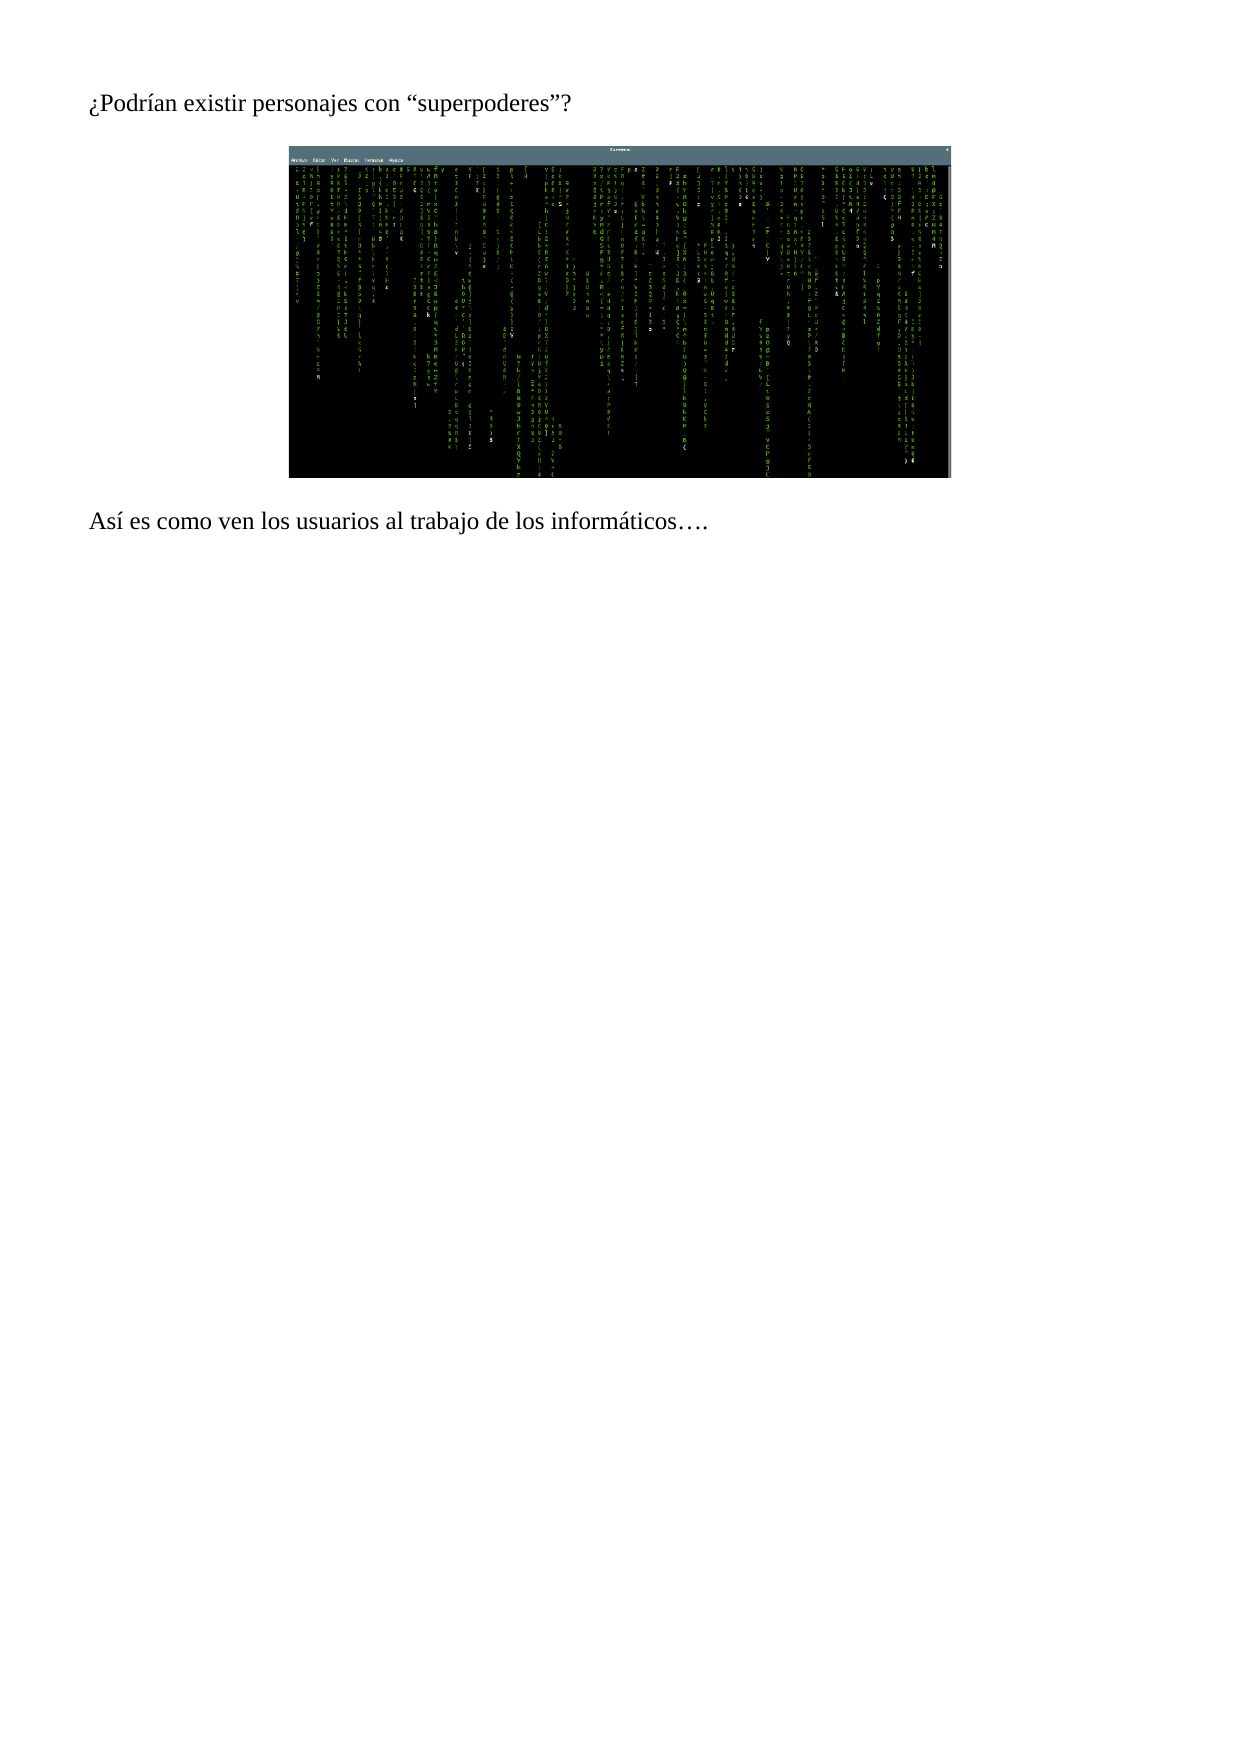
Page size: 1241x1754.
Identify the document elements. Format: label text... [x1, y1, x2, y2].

text Así es como ven los usuarios al trabajo de los informáticos…. [88, 506, 1152, 535]
text ¿Podrían existir personajes con “superpoderes”? [88, 88, 1152, 117]
picture [288, 146, 952, 478]
